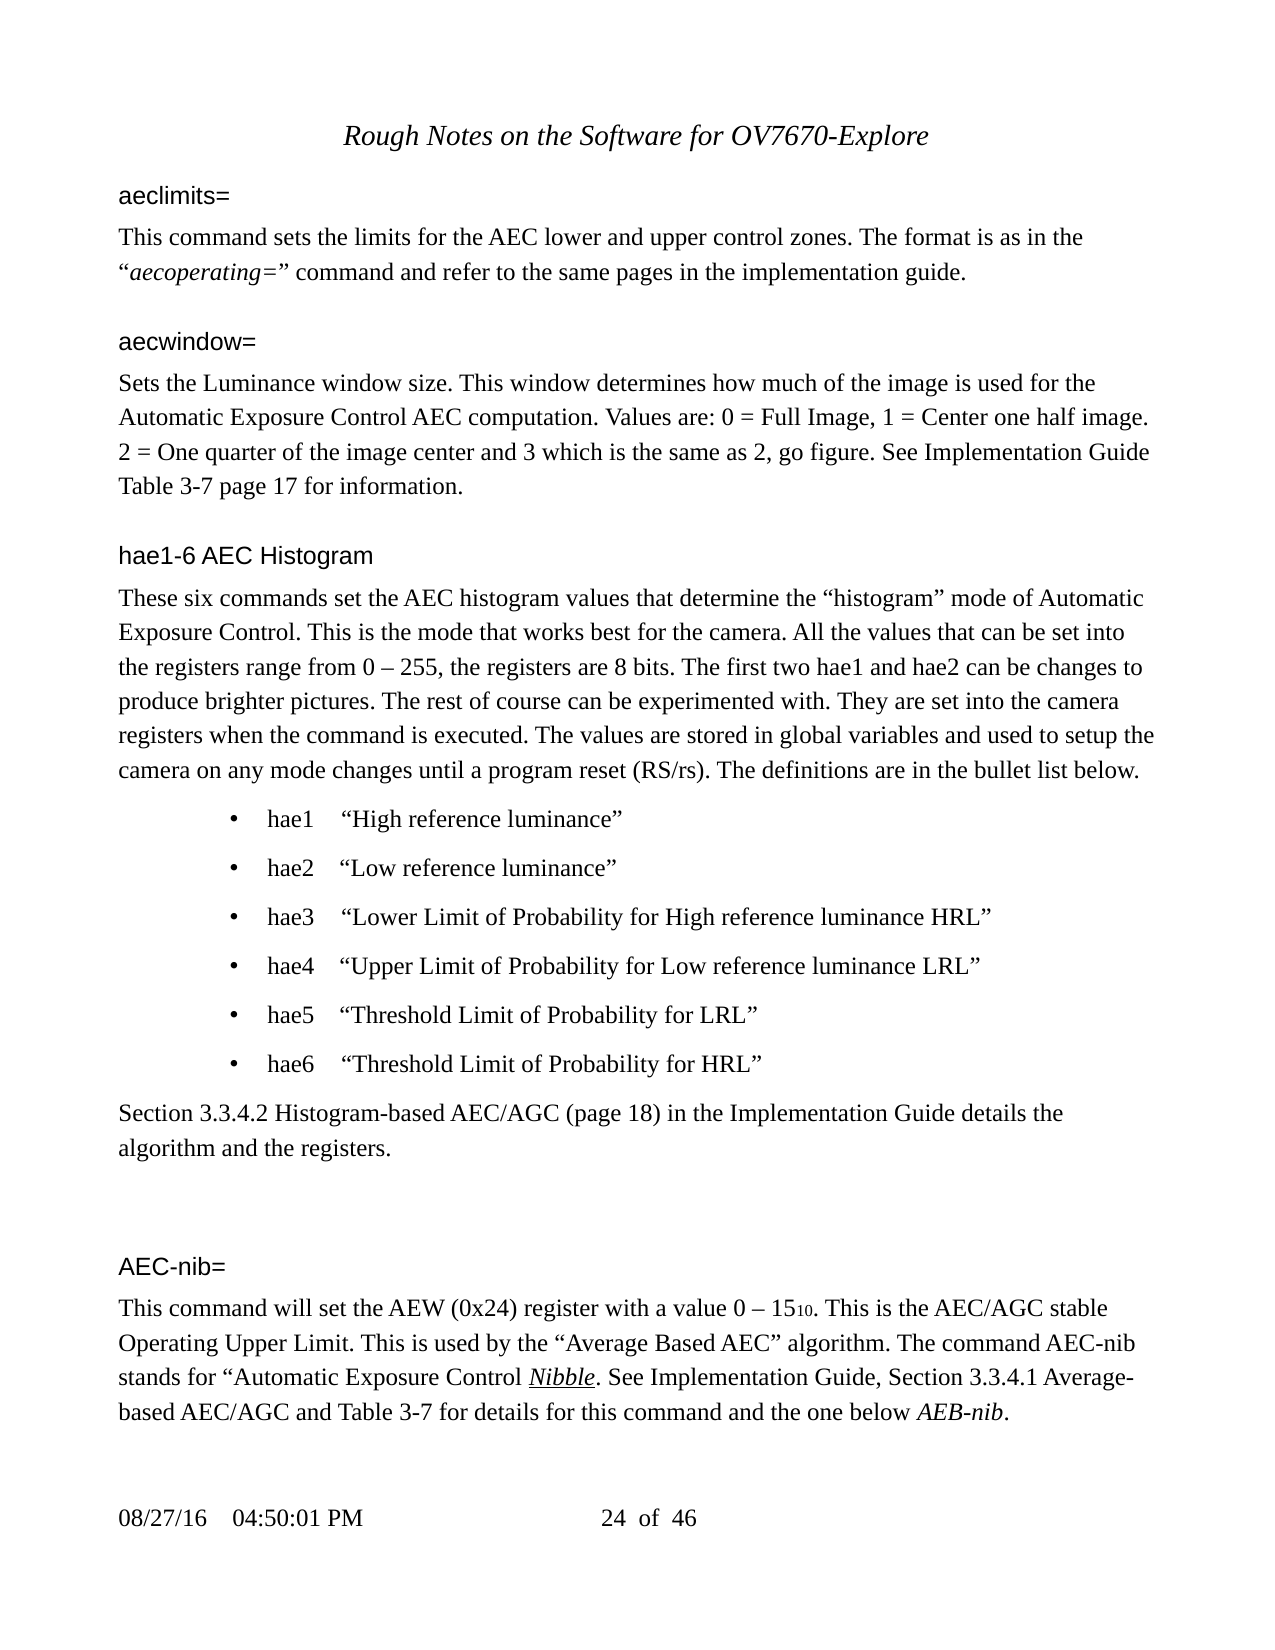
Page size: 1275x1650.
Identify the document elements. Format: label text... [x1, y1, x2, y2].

subtitle hae1-6 AEC Histogram [118, 541, 1157, 570]
subtitle aecwindow= [118, 327, 1157, 356]
text Sets the Luminance window size. This window determines how much of the image is used for the Automatic Exposure Control AEC computation. Values are: 0 = Full Image, 1 = Center one half image. 2 = One quarter of the image center and 3 which is the same as 2, go figure. See Implementation Guide Table 3-7 page 17 for information. [118, 368, 1157, 500]
list hae1 “High reference luminance” [229, 804, 1157, 833]
text This command will set the AEW (0x24) register with a value 0 – 1510. This is the AEC/AGC stable Operating Upper Limit. This is used by the “Average Based AEC” algorithm. The command AEC-nib stands for “Automatic Exposure Control Nibble. See Implementation Guide, Section 3.3.4.1 Average-based AEC/AGC and Table 3-7 for details for this command and the one below AEB-nib. [118, 1293, 1157, 1425]
list hae6 “Threshold Limit of Probability for HRL” [229, 1049, 1157, 1078]
text This command sets the limits for the AEC lower and upper control zones. The format is as in the “aecoperating=” command and refer to the same pages in the implementation guide. [118, 222, 1157, 286]
subtitle AEC-nib= [118, 1252, 1157, 1281]
list hae4 “Upper Limit of Probability for Low reference luminance LRL” [229, 951, 1157, 980]
list hae5 “Threshold Limit of Probability for LRL” [229, 1000, 1157, 1029]
text These six commands set the AEC histogram values that determine the “histogram” mode of Automatic Exposure Control. This is the mode that works best for the camera. All the values that can be set into the registers range from 0 – 255, the registers are 8 bits. The first two hae1 and hae2 can be changes to produce brighter pictures. The rest of course can be experimented with. They are set into the camera registers when the command is executed. The values are stored in global variables and used to setup the camera on any mode changes until a program reset (RS/rs). The definitions are in the bullet list below. [118, 583, 1157, 784]
list hae3 “Lower Limit of Probability for High reference luminance HRL” [229, 902, 1157, 931]
list hae2 “Low reference luminance” [229, 853, 1157, 882]
text Section 3.3.4.2 Histogram-based AEC/AGC (page 18) in the Implementation Guide details the algorithm and the registers. [118, 1098, 1157, 1162]
subtitle aeclimits= [118, 181, 1157, 210]
